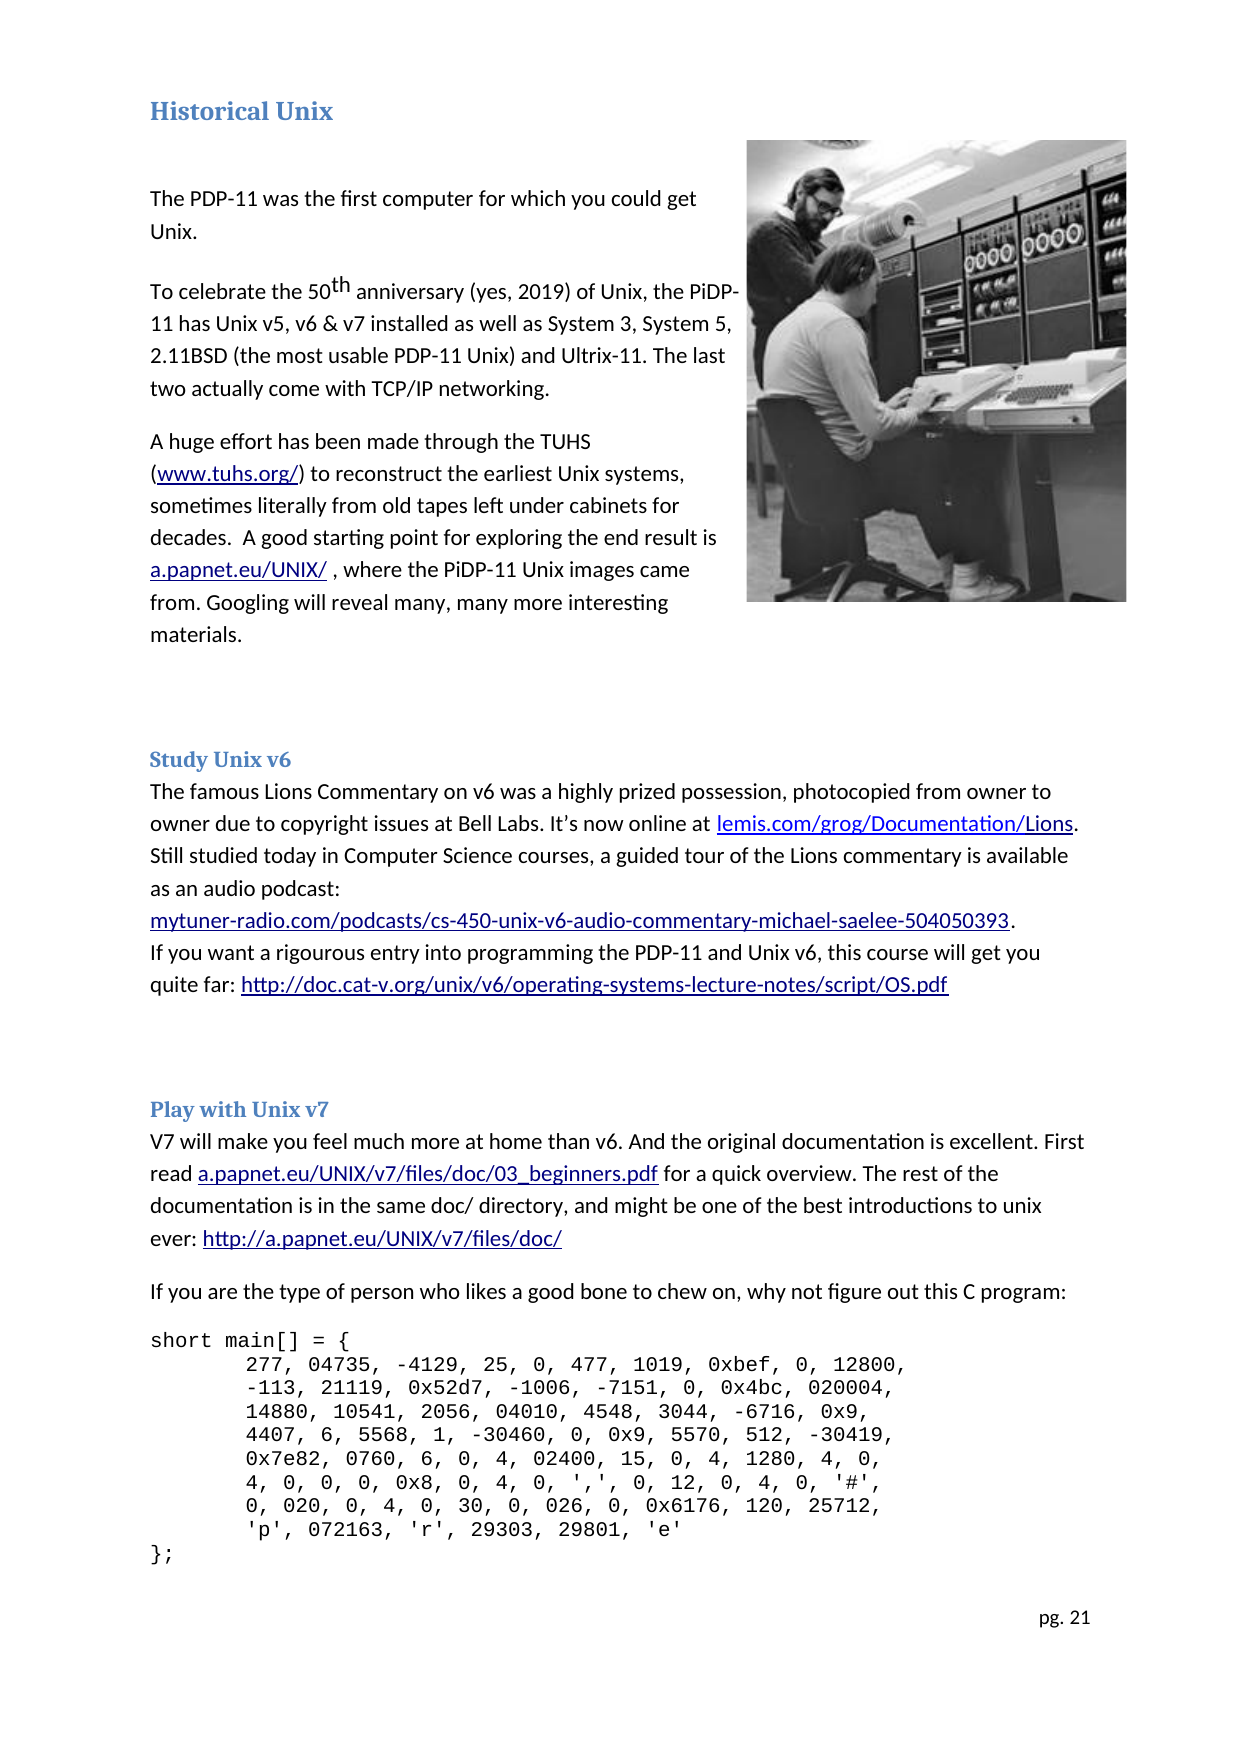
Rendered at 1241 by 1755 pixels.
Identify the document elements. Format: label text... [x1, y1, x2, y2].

text 4407, 6, 5568, 1, -30460, 0, 0x9, 5570, 512, -30419, [150, 1424, 1090, 1448]
text }; [150, 1543, 1090, 1566]
subtitle Historical Unix [150, 96, 1090, 127]
text If you are the type of person who likes a good bone to chew on, why not figure out this C program: [150, 1277, 1090, 1305]
text The famous Lions Commentary on v6 was a highly prized possession, photocopied from owner to owner due to copyright issues at Bell Labs. It’s now online at lemis.com/grog/Documentation/Lions. Still studied today in Computer Science courses, a guided tour of the Lions commentary is available as an audio podcast: mytuner-radio.com/podcasts/cs-450-unix-v6-audio-commentary-michael-saelee-504050393. If you want a rigourous entry into programming the PDP-11 and Unix v6, this course will get you quite far: http://doc.cat-v.org/unix/v6/operating-systems-lecture-notes/script/OS.pdf [150, 777, 1090, 998]
text 0x7e82, 0760, 6, 0, 4, 02400, 15, 0, 4, 1280, 4, 0, [150, 1448, 1090, 1472]
picture [746, 140, 1127, 602]
text short main[] = { [150, 1330, 1090, 1353]
text V7 will make you feel much more at home than v6. And the original documentation is excellent. First read a.papnet.eu/UNIX/v7/files/doc/03_beginners.pdf for a quick overview. The rest of the documentation is in the same doc/ directory, and might be one of the best introductions to unix ever: http://a.papnet.eu/UNIX/v7/files/doc/ [150, 1127, 1090, 1252]
text 0, 020, 0, 4, 0, 30, 0, 026, 0, 0x6176, 120, 25712, [150, 1495, 1090, 1519]
text To celebrate the 50th anniversary (yes, 2019) of Unix, the PiDP-11 has Unix v5, v6 & v7 installed as well as System 3, System 5, 2.11BSD (the most usable PDP-11 Unix) and Ultrix-11. The last two actually come with TCP/IP networking. [150, 270, 746, 402]
text 14880, 10541, 2056, 04010, 4548, 3044, -6716, 0x9, [150, 1401, 1090, 1424]
text A huge effort has been made through the TUHS (www.tuhs.org/) to reconstruct the earliest Unix systems, sometimes literally from old tapes left under cabinets for decades. A good starting point for exploring the end result is a.papnet.eu/UNIX/ , where the PiDP-11 Unix images came from. Googling will reveal many, many more interesting materials. [150, 427, 1090, 648]
text Play with Unix v7 [150, 1097, 1090, 1123]
text 4, 0, 0, 0, 0x8, 0, 4, 0, ',', 0, 12, 0, 4, 0, '#', [150, 1472, 1090, 1495]
text Study Unix v6 [150, 747, 1090, 773]
text -113, 21119, 0x52d7, -1006, -7151, 0, 0x4bc, 020004, [150, 1377, 1090, 1401]
text 'p', 072163, 'r', 29303, 29801, 'e' [150, 1519, 1090, 1543]
text 277, 04735, -4129, 25, 0, 477, 1019, 0xbef, 0, 12800, [150, 1353, 1090, 1377]
text The PDP-11 was the first computer for which you could get Unix. [150, 184, 746, 245]
